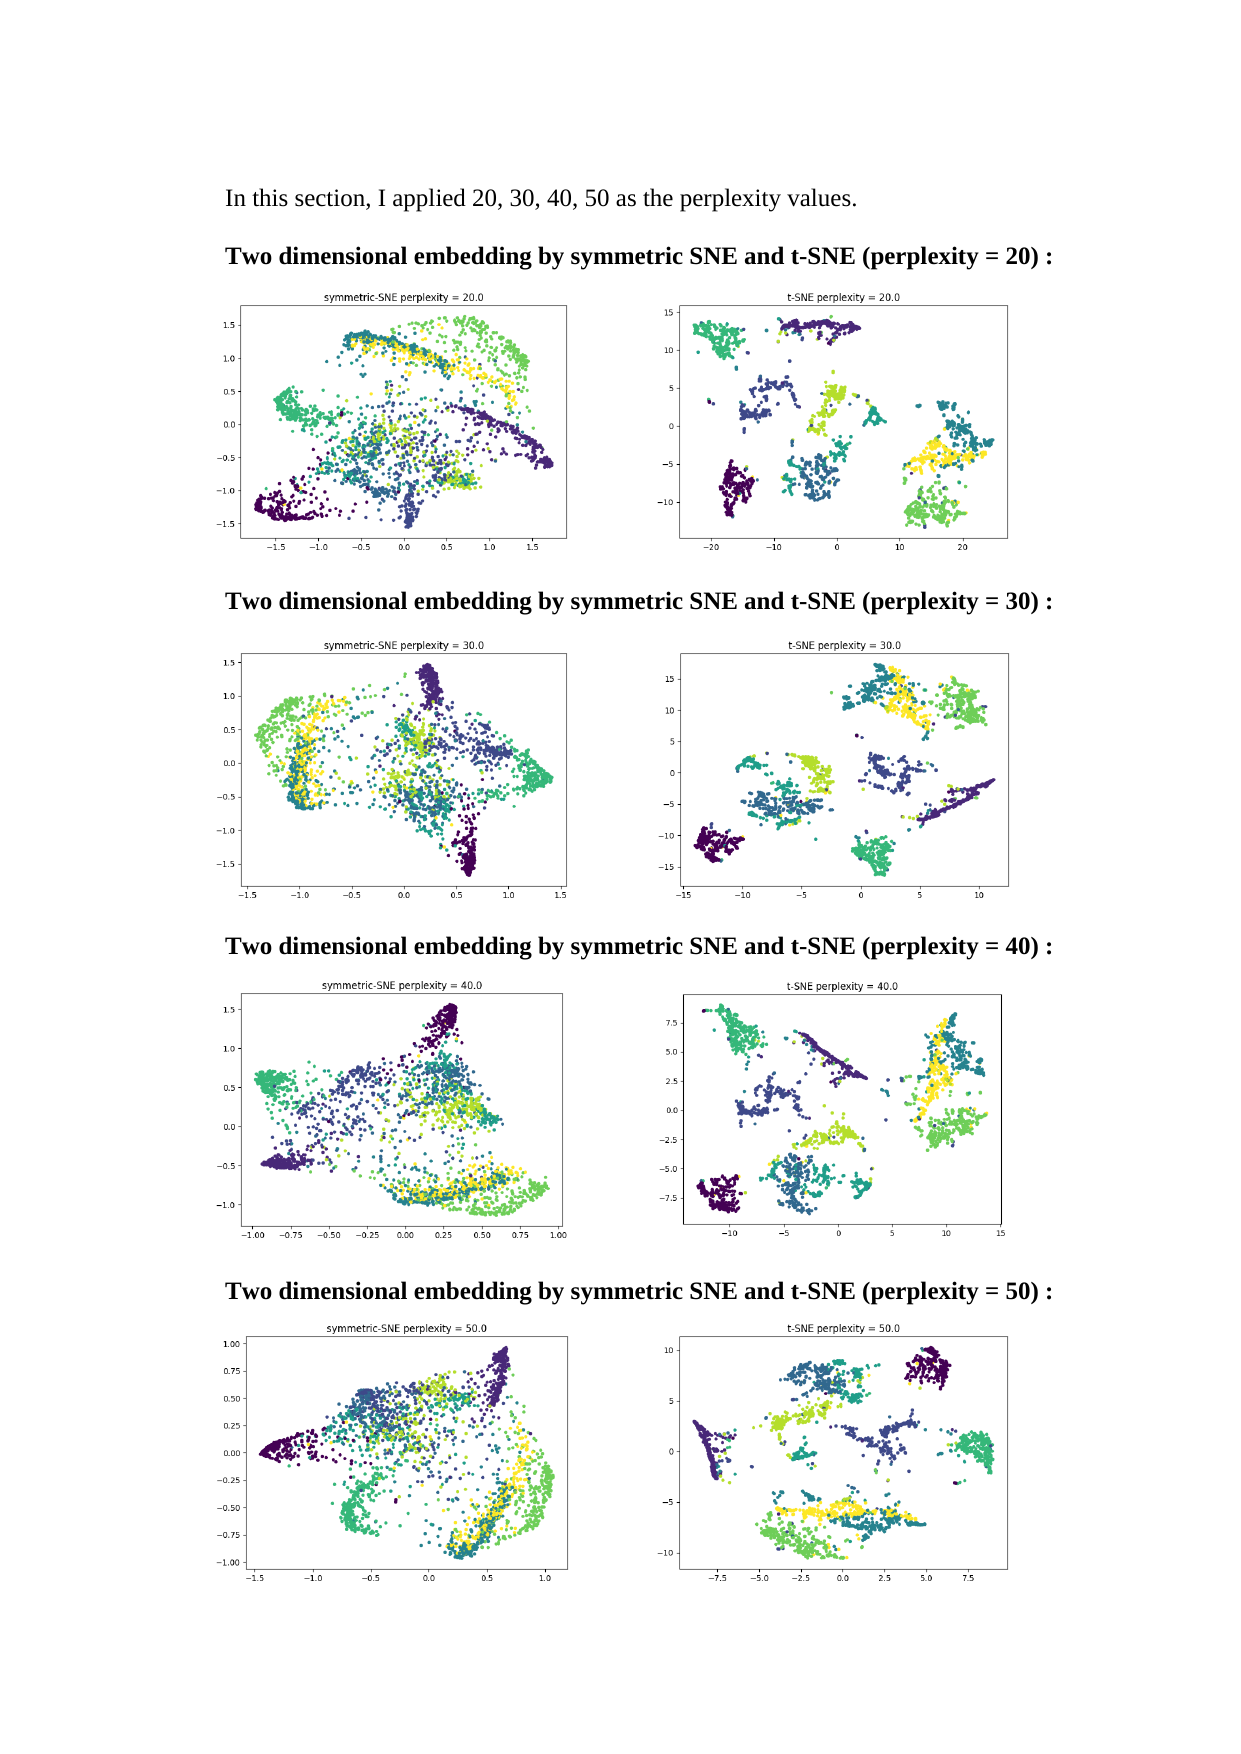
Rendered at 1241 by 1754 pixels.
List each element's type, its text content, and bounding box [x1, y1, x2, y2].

picture [207, 632, 575, 908]
text Two dimensional embedding by symmetric SNE and t-SNE (perplexity = 40) : [150, 931, 1090, 960]
picture [650, 973, 1014, 1246]
picture [207, 1315, 575, 1591]
picture [649, 632, 1017, 908]
text In this section, I applied 20, 30, 40, 50 as the perplexity values. [225, 183, 1090, 212]
text Two dimensional embedding by symmetric SNE and t-SNE (perplexity = 20) : [150, 241, 1090, 270]
picture [207, 284, 575, 560]
picture [648, 1315, 1016, 1591]
picture [207, 972, 575, 1248]
picture [648, 284, 1016, 560]
text Two dimensional embedding by symmetric SNE and t-SNE (perplexity = 30) : [150, 586, 1090, 615]
text Two dimensional embedding by symmetric SNE and t-SNE (perplexity = 50) : [150, 1276, 1090, 1305]
